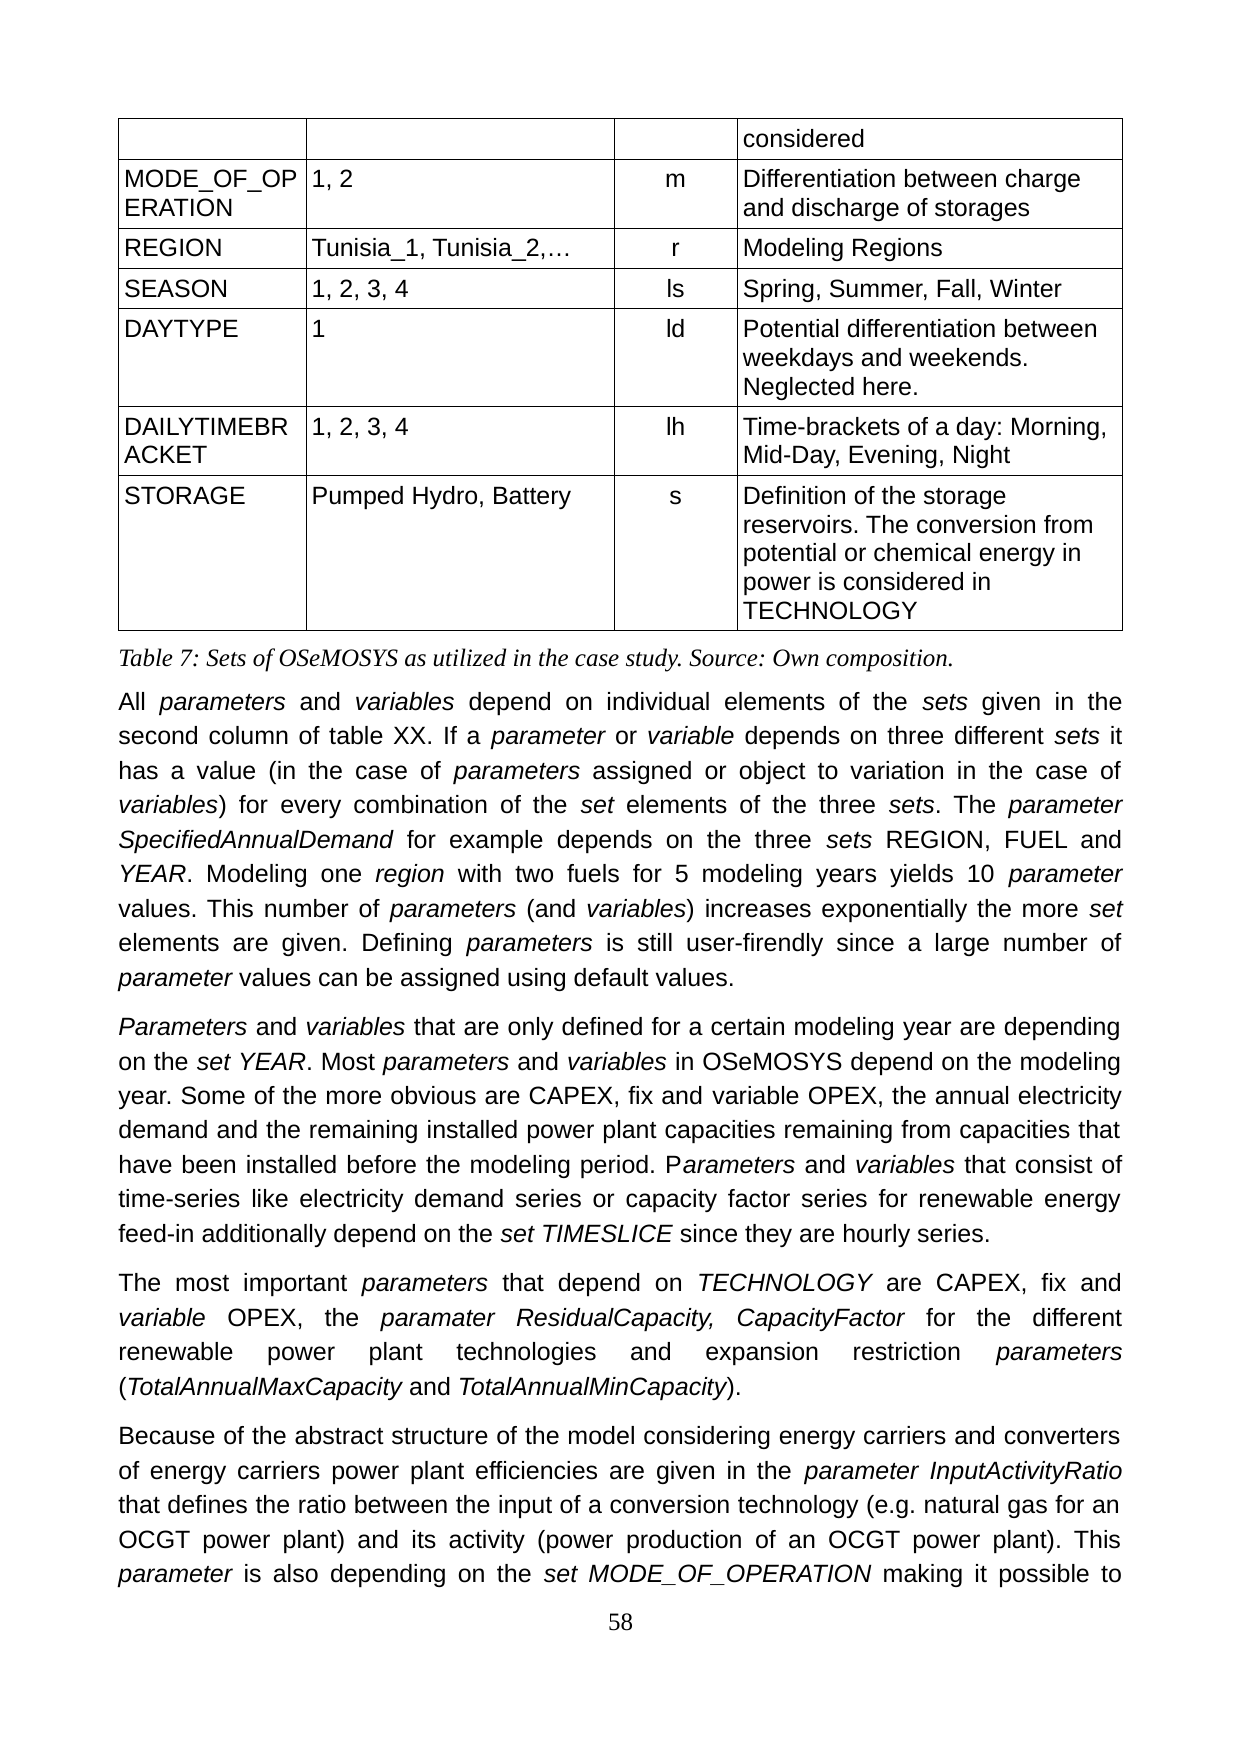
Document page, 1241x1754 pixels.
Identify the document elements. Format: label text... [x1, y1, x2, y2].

table_cell DAILYTIMEBRACKET [119, 407, 306, 475]
table_cell SEASON [119, 269, 306, 308]
table_cell Pumped Hydro, Battery [307, 476, 614, 630]
table_cell considered [738, 119, 1122, 158]
text All parameters and variables depend on individual elements of the sets given in the second column of table XX. If a parameter or variable depends on three different sets it has a value (in the case of parameters assigned or object to variation in the case of variables) for every combination of the set elements of the three sets. The parameter SpecifiedAnnualDemand for example depends on the three sets REGION, FUEL and YEAR. Modeling one region with two fuels for 5 modeling years yields 10 parameter values. This number of parameters (and variables) increases exponentially the more set elements are given. Defining parameters is still user-firendly since a large number of parameter values can be assigned using default values. [118, 687, 1122, 991]
text The most important parameters that depend on TECHNOLOGY are CAPEX, fix and variable OPEX, the paramater ResidualCapacity, CapacityFactor for the different renewable power plant technologies and expansion restriction parameters (TotalAnnualMaxCapacity and TotalAnnualMinCapacity). [118, 1268, 1122, 1401]
table_cell Definition of the storage reservoirs. The conversion from potential or chemical energy in power is considered in TECHNOLOGY [738, 476, 1122, 630]
table_cell s [615, 476, 737, 630]
table_cell MODE_OF_OPERATION [119, 160, 306, 227]
table_cell lh [615, 407, 737, 475]
text Parameters and variables that are only defined for a certain modeling year are depending on the set YEAR. Most parameters and variables in OSeMOSYS depend on the modeling year. Some of the more obvious are CAPEX, fix and variable OPEX, the annual electricity demand and the remaining installed power plant capacities remaining from capacities that have been installed before the modeling period. Parameters and variables that consist of time-series like electricity demand series or capacity factor series for renewable energy feed-in additionally depend on the set TIMESLICE since they are hourly series. [118, 1012, 1122, 1248]
table_cell [119, 119, 306, 158]
table_cell r [615, 229, 737, 268]
table_cell [615, 119, 737, 158]
table_cell 1 [307, 309, 614, 406]
table_cell Tunisia_1, Tunisia_2,… [307, 229, 614, 268]
text Because of the abstract structure of the model considering energy carriers and converters of energy carriers power plant efficiencies are given in the parameter InputActivityRatio that defines the ratio between the input of a conversion technology (e.g. natural gas for an OCGT power plant) and its activity (power production of an OCGT power plant). This parameter is also depending on the set MODE_OF_OPERATION making it possible to [118, 1421, 1122, 1588]
table_cell 1, 2 [307, 160, 614, 227]
table_cell [307, 119, 614, 158]
table_cell Spring, Summer, Fall, Winter [738, 269, 1122, 308]
table_cell 1, 2, 3, 4 [307, 269, 614, 308]
table_cell Modeling Regions [738, 229, 1122, 268]
table_cell REGION [119, 229, 306, 268]
table_cell m [615, 160, 737, 227]
table_cell DAYTYPE [119, 309, 306, 406]
table_cell 1, 2, 3, 4 [307, 407, 614, 475]
table_cell Differentiation between charge and discharge of storages [738, 160, 1122, 227]
table_cell ls [615, 269, 737, 308]
table_cell ld [615, 309, 737, 406]
table_cell Potential differentiation between weekdays and weekends. Neglected here. [738, 309, 1122, 406]
table_cell STORAGE [119, 476, 306, 630]
text Table 7: Sets of OSeMOSYS as utilized in the case study. Source: Own composition. [118, 643, 1122, 672]
table_cell Time-brackets of a day: Morning, Mid-Day, Evening, Night [738, 407, 1122, 475]
